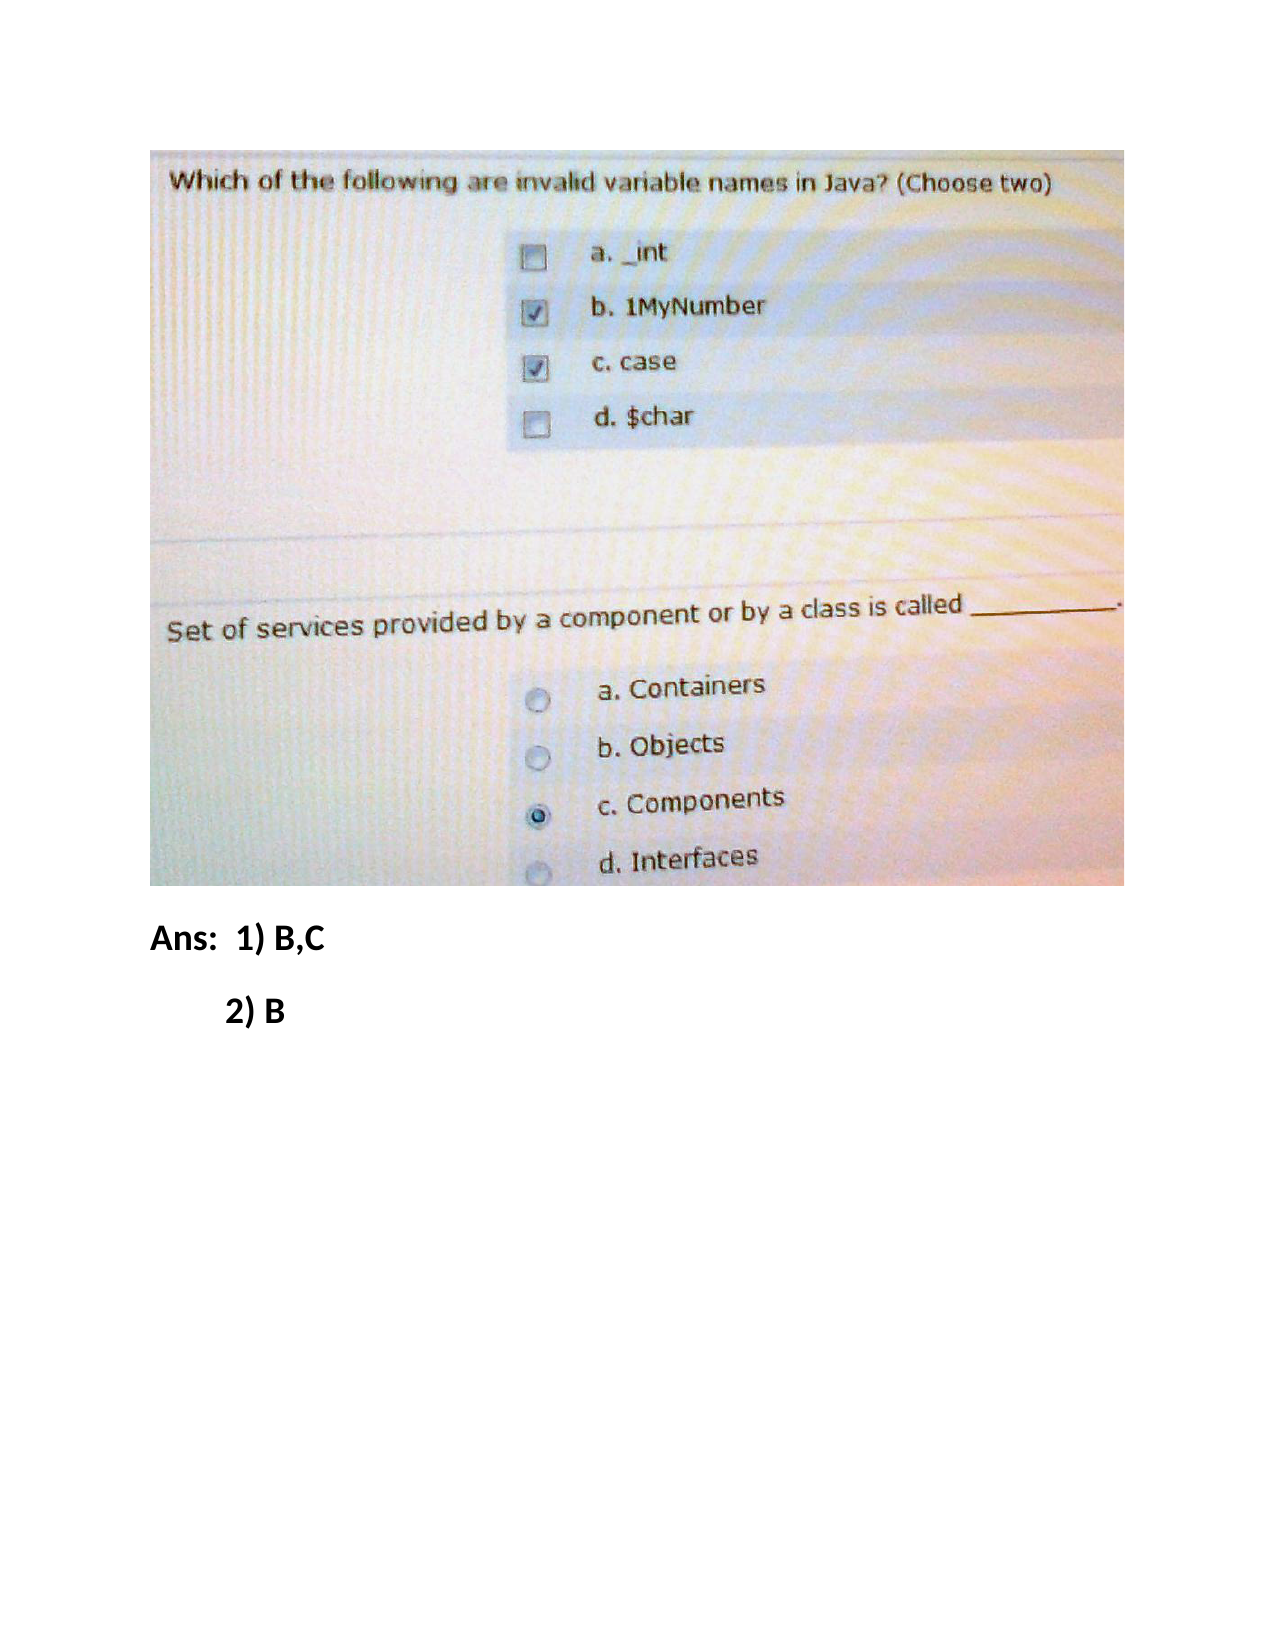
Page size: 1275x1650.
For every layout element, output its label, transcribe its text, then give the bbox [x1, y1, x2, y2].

text Ans: 1) B,C [150, 914, 1125, 959]
text 2) B [150, 987, 1125, 1033]
